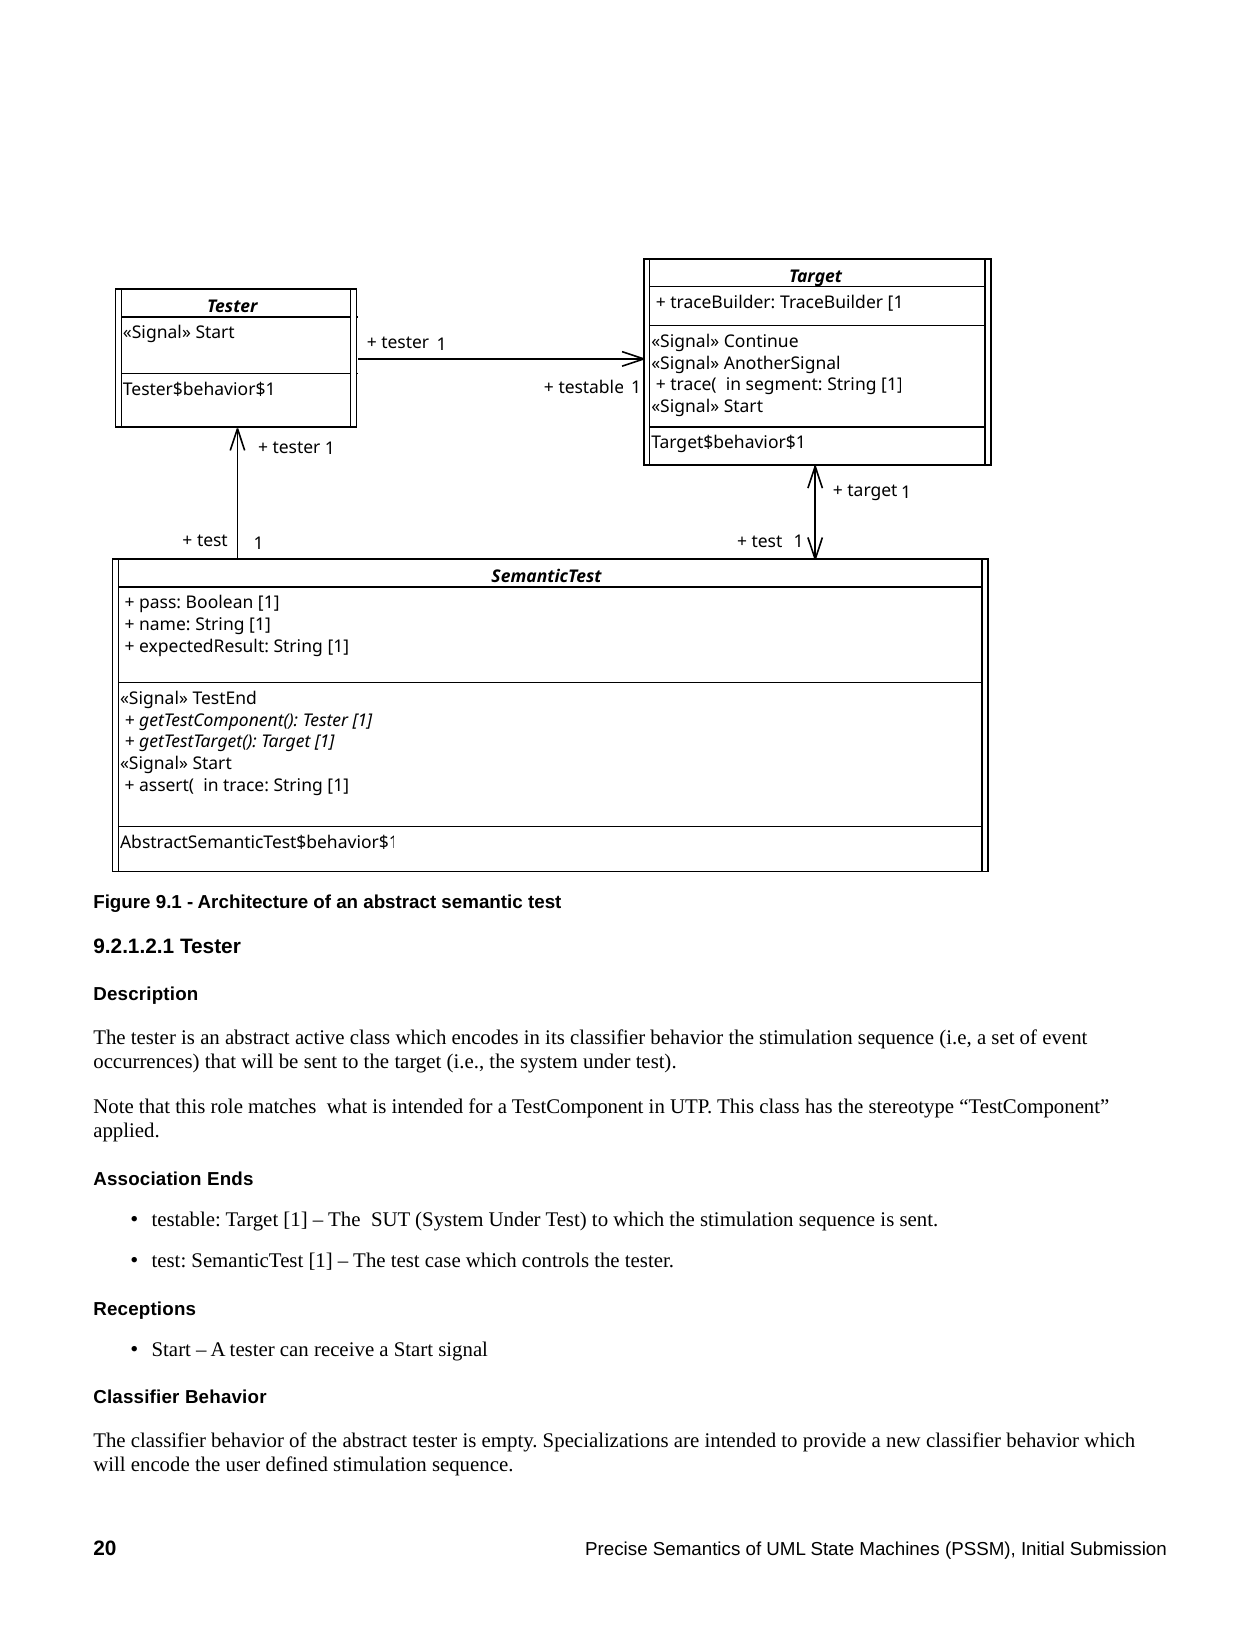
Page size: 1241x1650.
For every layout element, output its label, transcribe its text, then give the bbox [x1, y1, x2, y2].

subtitle Tester [93, 231, 1164, 958]
list test: SemanticTest [1] – The test case which controls the tester. [131, 1247, 1164, 1272]
text The classifier behavior of the abstract tester is empty. Specializations are intended to provide a new classifier behavior which will encode the user defined stimulation sequence. [93, 1428, 1164, 1476]
text Figure 9.1 - Architecture of an abstract semantic test [93, 243, 1007, 913]
subtitle Association Ends [93, 1167, 1164, 1189]
list Start – A tester can receive a Start signal [131, 1336, 1164, 1361]
list testable: Target [1] – The SUT (System Under Test) to which the stimulation sequence is sent. [131, 1206, 1164, 1231]
text Note that this role matches what is intended for a TestComponent in UTP. This class has the stereotype “TestComponent” applied. [93, 1094, 1164, 1142]
subtitle Classifier Behavior [93, 1386, 1164, 1407]
subtitle Receptions [93, 1297, 1164, 1319]
subtitle Description [93, 983, 1164, 1004]
text The tester is an abstract active class which encodes in its classifier behavior the stimulation sequence (i.e, a set of event occurrences) that will be sent to the target (i.e., the system under test). [93, 1025, 1164, 1073]
